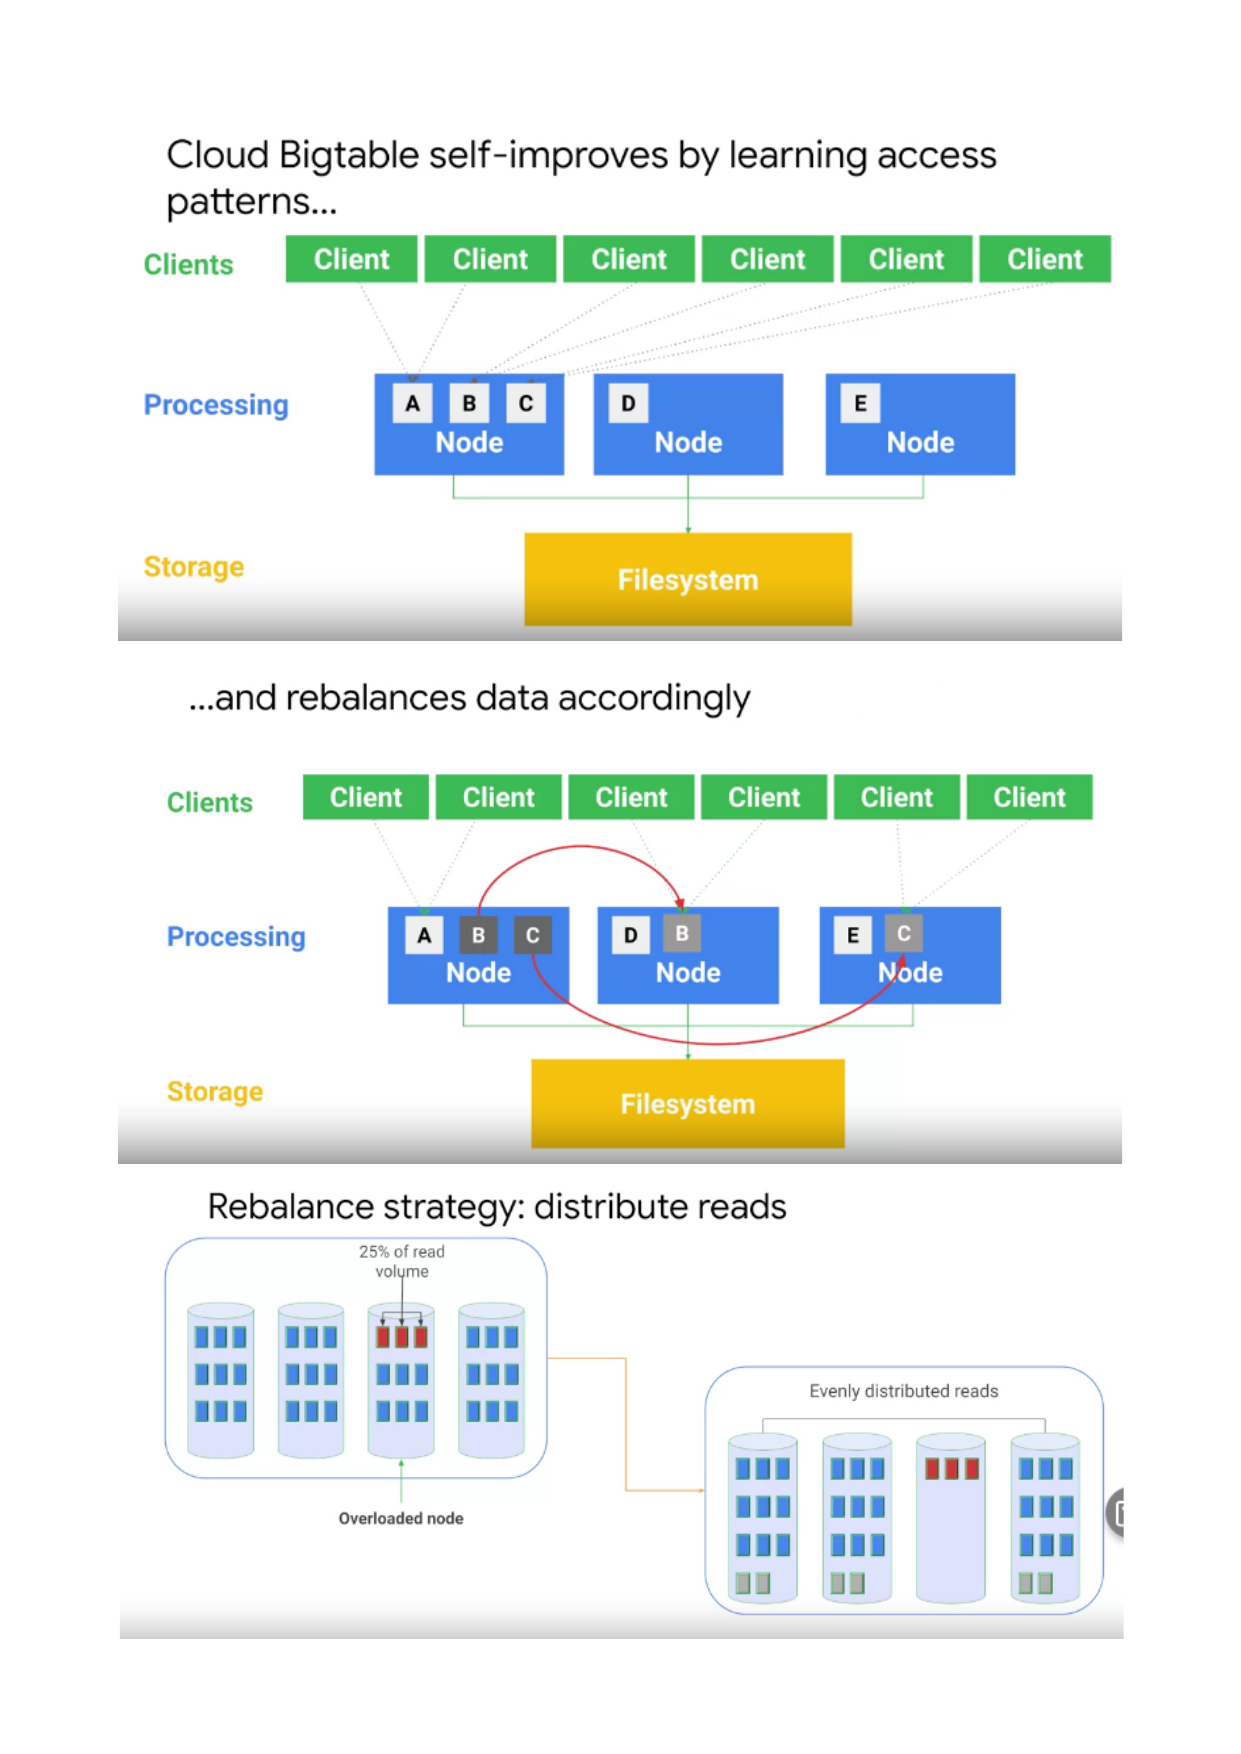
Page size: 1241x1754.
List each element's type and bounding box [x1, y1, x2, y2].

picture [118, 669, 1123, 1164]
picture [118, 118, 1123, 641]
picture [119, 1175, 1124, 1639]
